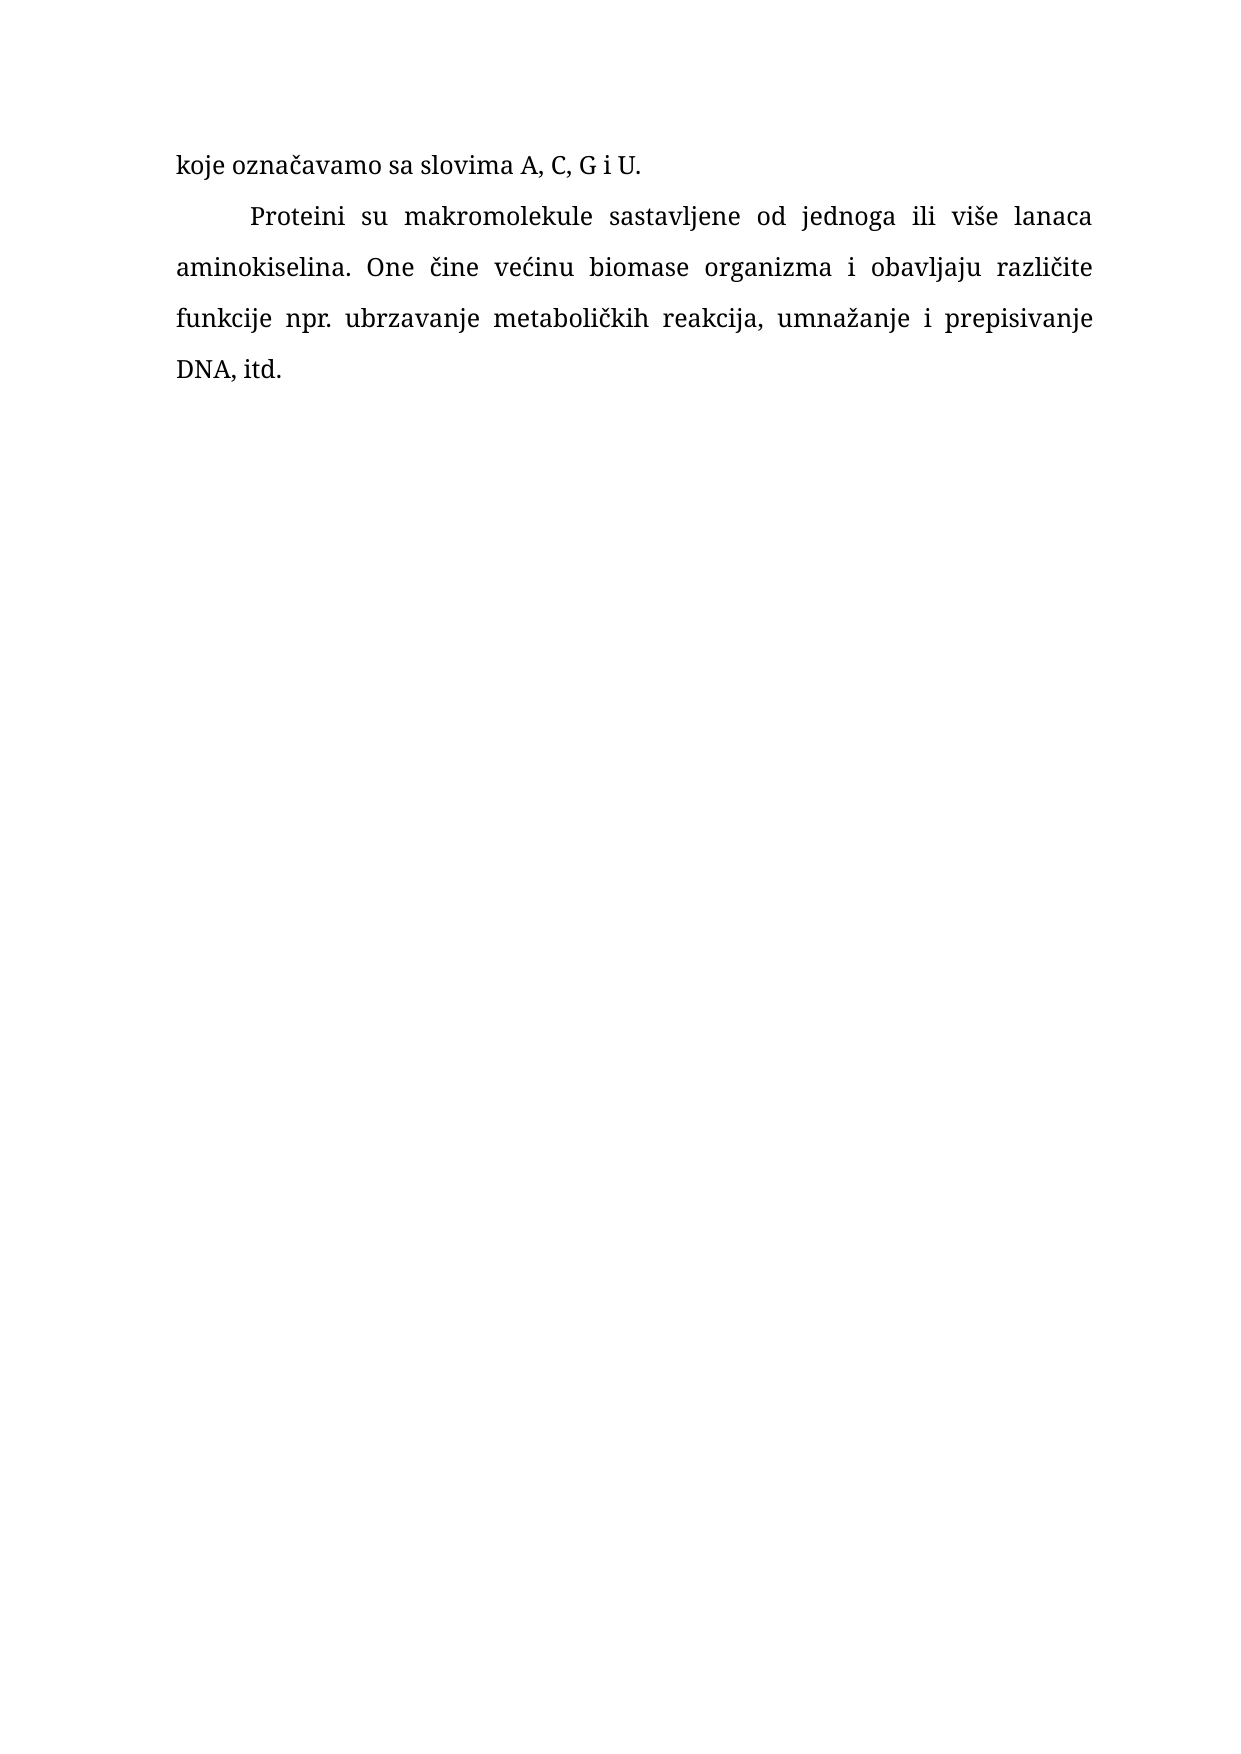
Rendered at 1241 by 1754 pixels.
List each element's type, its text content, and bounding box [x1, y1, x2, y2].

text Proteini su makromolekule sastavljene od jednoga ili više lanaca aminokiselina. One čine većinu biomase organizma i obavljaju različite funkcije npr. ubrzavanje metaboličkih reakcija, umnažanje i prepisivanje DNA, itd. [176, 199, 1094, 386]
text koje označavamo sa slovima A, C, G i U. [176, 148, 1094, 182]
